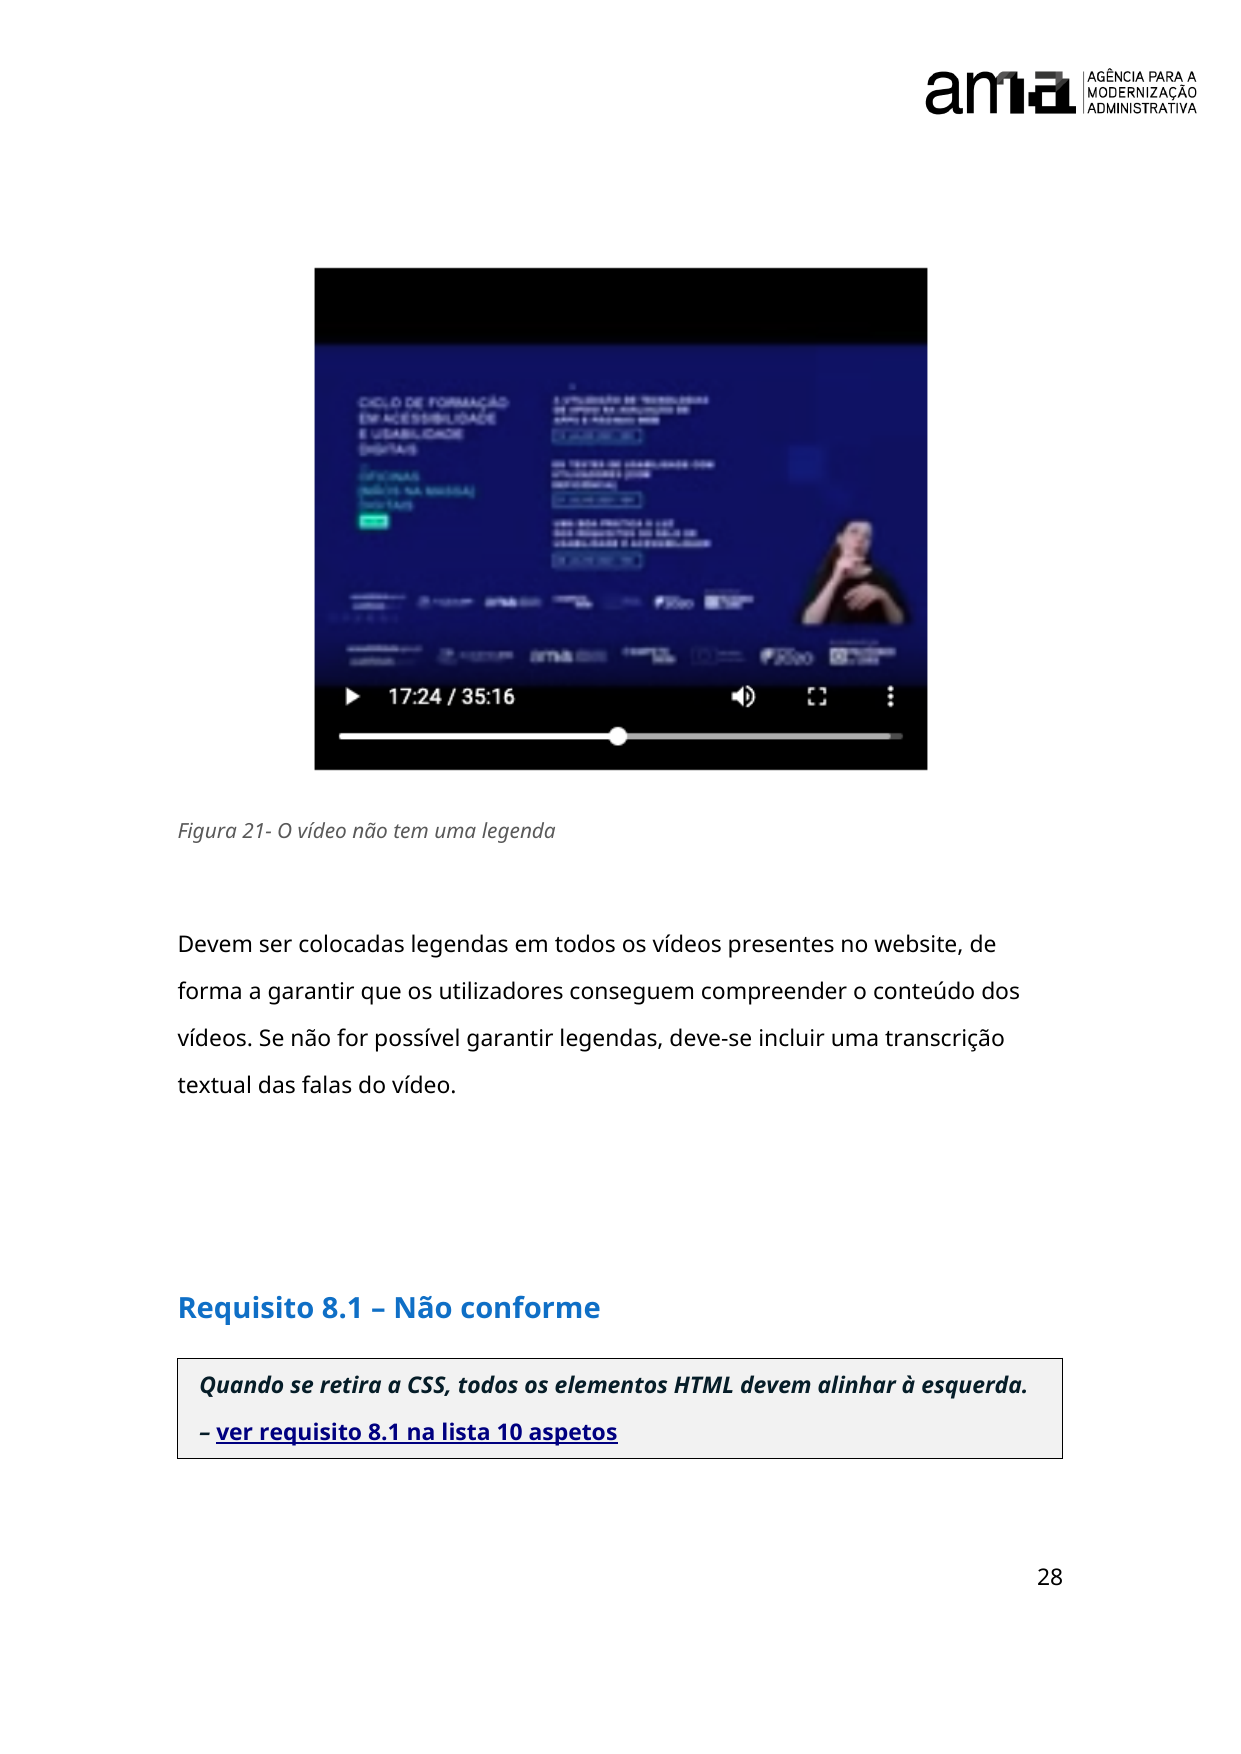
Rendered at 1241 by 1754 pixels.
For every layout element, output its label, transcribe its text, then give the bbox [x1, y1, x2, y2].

text Quando se retira a CSS, todos os elementos HTML devem alinhar à esquerda. – ver requisito 8.1 na lista 10 aspetos [178, 1359, 1062, 1458]
text Figura 21- O vídeo não tem uma legenda [177, 817, 1063, 845]
subtitle Requisito 8.1 – Não conforme [177, 1288, 1063, 1327]
text Devem ser colocadas legendas em todos os vídeos presentes no website, de forma a garantir que os utilizadores conseguem compreender o conteúdo dos vídeos. Se não for possível garantir legendas, deve-se incluir uma transcrição textual das falas do vídeo. [177, 928, 1063, 1100]
